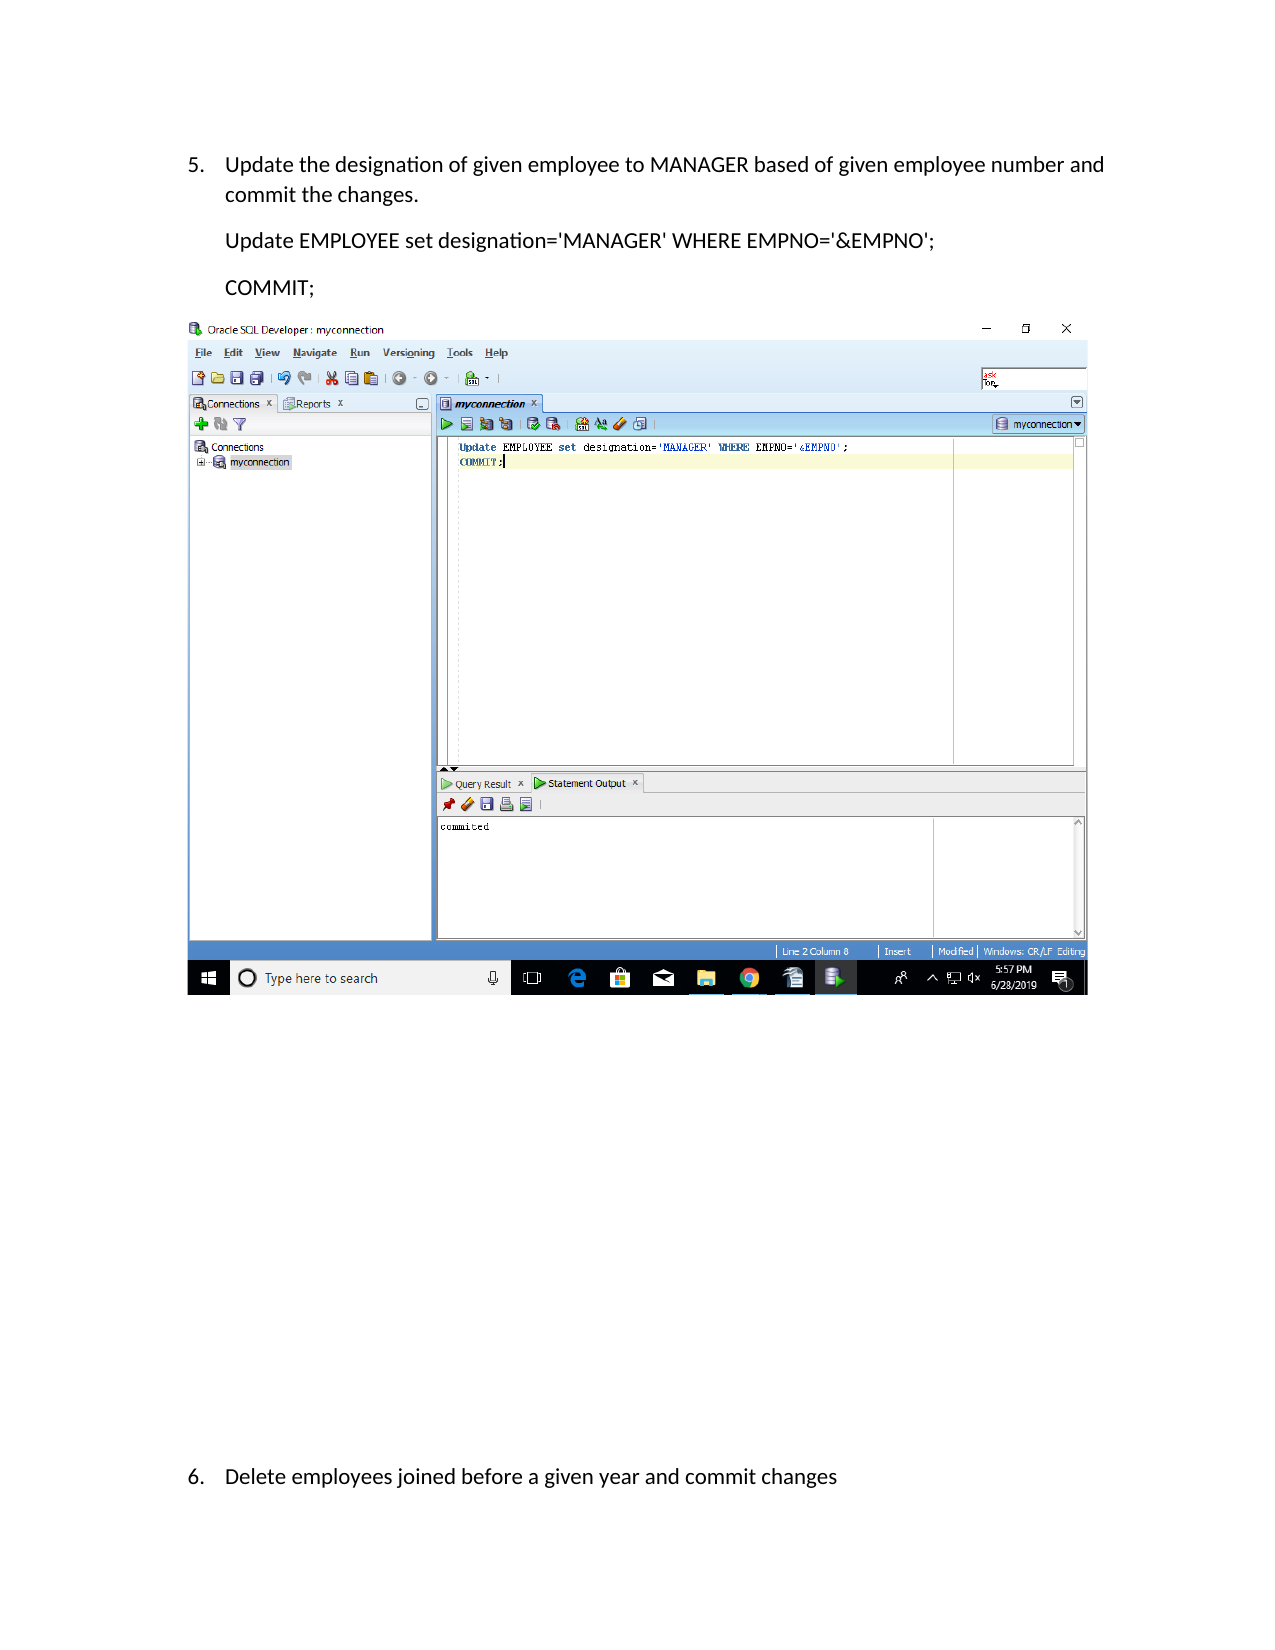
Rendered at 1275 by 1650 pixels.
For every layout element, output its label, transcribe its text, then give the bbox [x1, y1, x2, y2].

list Update the designation of given employee to MANAGER based of given employee number and commit the changes. [187, 150, 1125, 208]
list COMMIT; [187, 273, 1125, 301]
list Update EMPLOYEE set designation='MANAGER' WHERE EMPNO='&EMPNO'; [187, 226, 1125, 254]
picture [187, 319, 1088, 995]
list Delete employees joined before a given year and commit changes [187, 1462, 1125, 1490]
